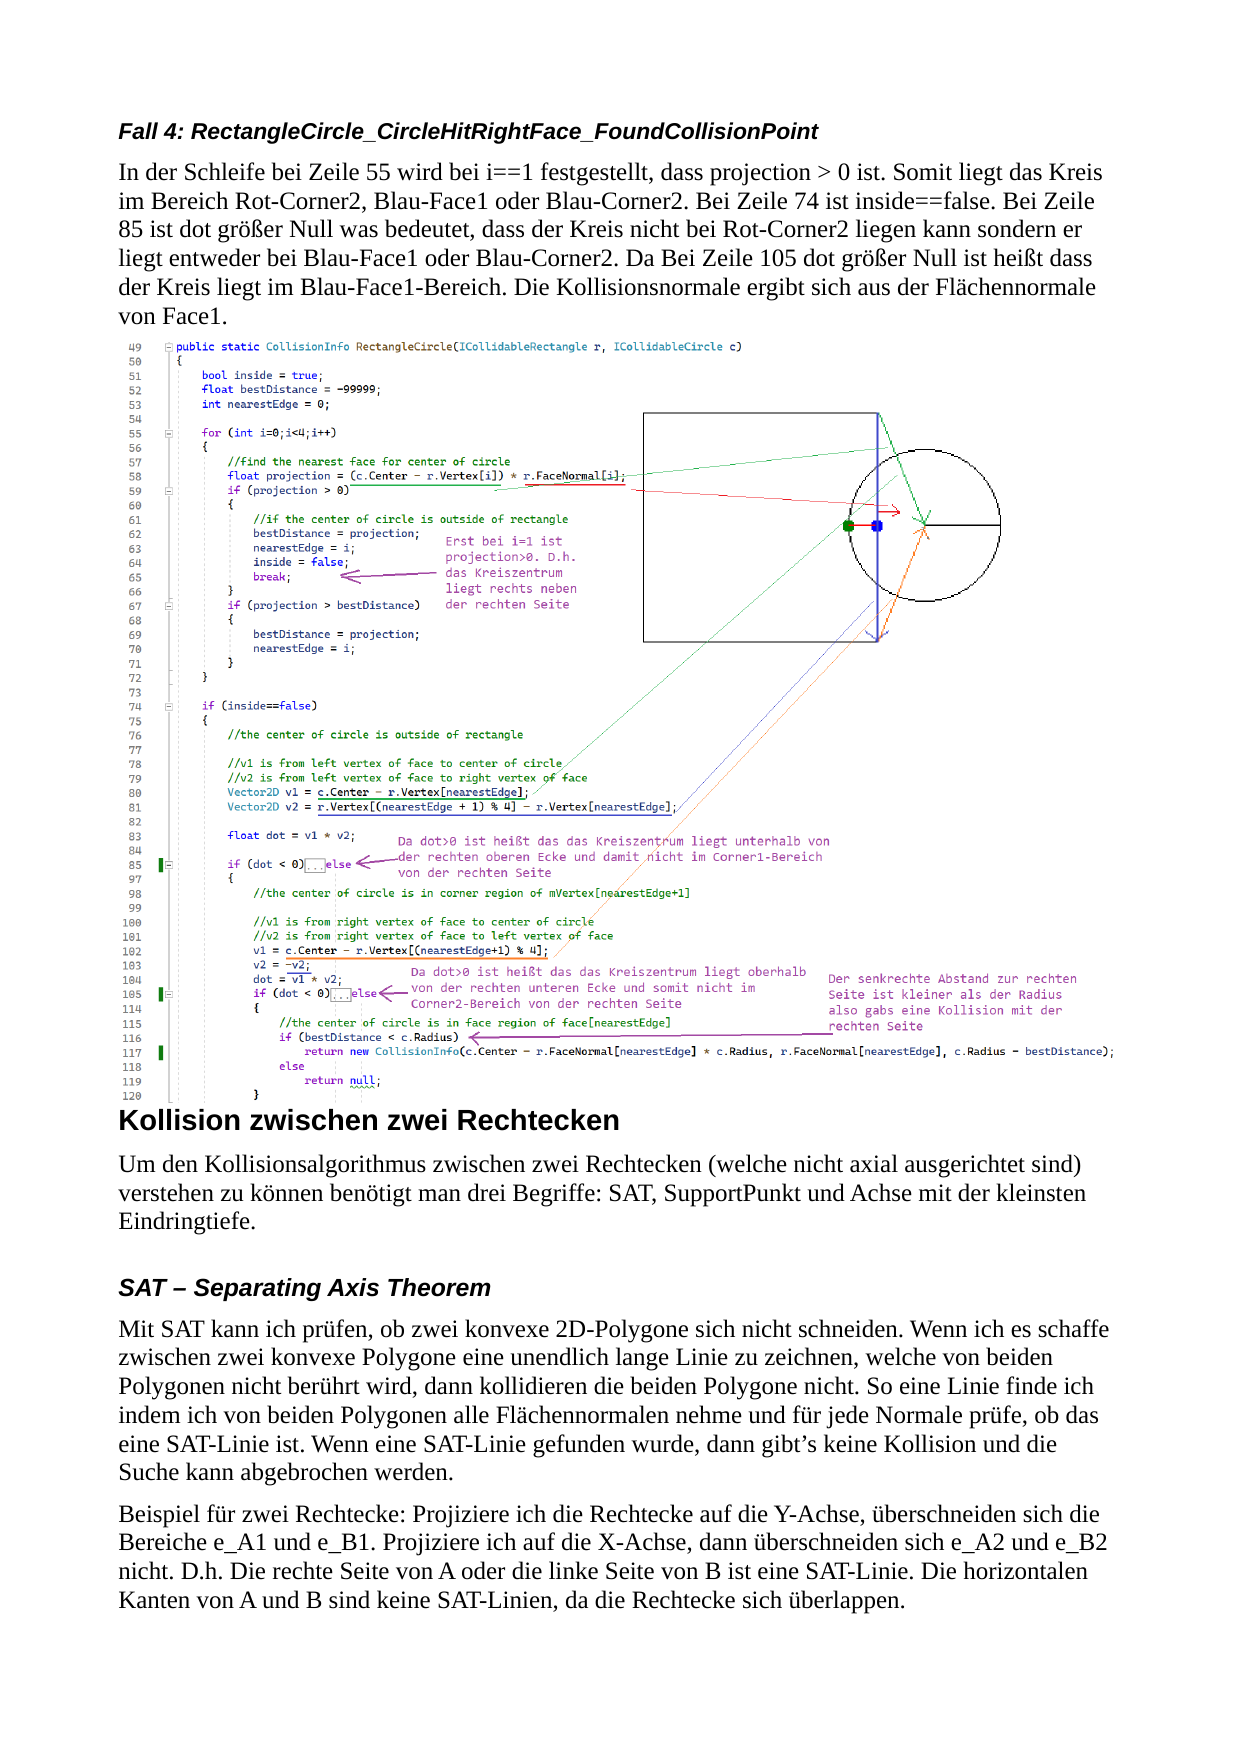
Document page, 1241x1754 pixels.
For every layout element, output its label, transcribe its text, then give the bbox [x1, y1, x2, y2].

subtitle Fall 4: RectangleCircle_CircleHitRightFace_FoundCollisionPoint [118, 118, 1122, 144]
text Mit SAT kann ich prüfen, ob zwei konvexe 2D-Polygone sich nicht schneiden. Wenn ich es schaffe zwischen zwei konvexe Polygone eine unendlich lange Linie zu zeichnen, welche von beiden Polygonen nicht berührt wird, dann kollidieren die beiden Polygone nicht. So eine Linie finde ich indem ich von beiden Polygonen alle Flächennormalen nehme und für jede Normale prüfe, ob das eine SAT-Linie ist. Wenn eine SAT-Linie gefunden wurde, dann gibt’s keine Kollision und die Suche kann abgebrochen werden. [118, 1314, 1122, 1486]
text In der Schleife bei Zeile 55 wird bei i==1 festgestellt, dass projection > 0 ist. Somit liegt das Kreis im Bereich Rot-Corner2, Blau-Face1 oder Blau-Corner2. Bei Zeile 74 ist inside==false. Bei Zeile 85 ist dot größer Null was bedeutet, dass der Kreis nicht bei Rot-Corner2 liegen kann sondern er liegt entweder bei Blau-Face1 oder Blau-Corner2. Da Bei Zeile 105 dot größer Null ist heißt dass der Kreis liegt im Blau-Face1-Bereich. Die Kollisionsnormale ergibt sich aus der Flächennormale von Face1. [118, 157, 1122, 329]
subtitle SAT – Separating Axis Theorem [118, 1273, 1122, 1301]
text Um den Kollisionsalgorithmus zwischen zwei Rechtecken (welche nicht axial ausgerichtet sind) verstehen zu können benötigt man drei Begriffe: SAT, SupportPunkt und Achse mit der kleinsten Eindringtiefe. [118, 1149, 1122, 1235]
text Beispiel für zwei Rechtecke: Projiziere ich die Rechtecke auf die Y-Achse, überschneiden sich die Bereiche e_A1 und e_B1. Projiziere ich auf die X-Achse, dann überschneiden sich e_A2 und e_B2 nicht. D.h. Die rechte Seite von A oder die linke Seite von B ist eine SAT-Linie. Die horizontalen Kanten von A und B sind keine SAT-Linien, da die Rechtecke sich überlappen. [118, 1499, 1122, 1614]
subtitle Kollision zwischen zwei Rechtecken [118, 1103, 1122, 1136]
